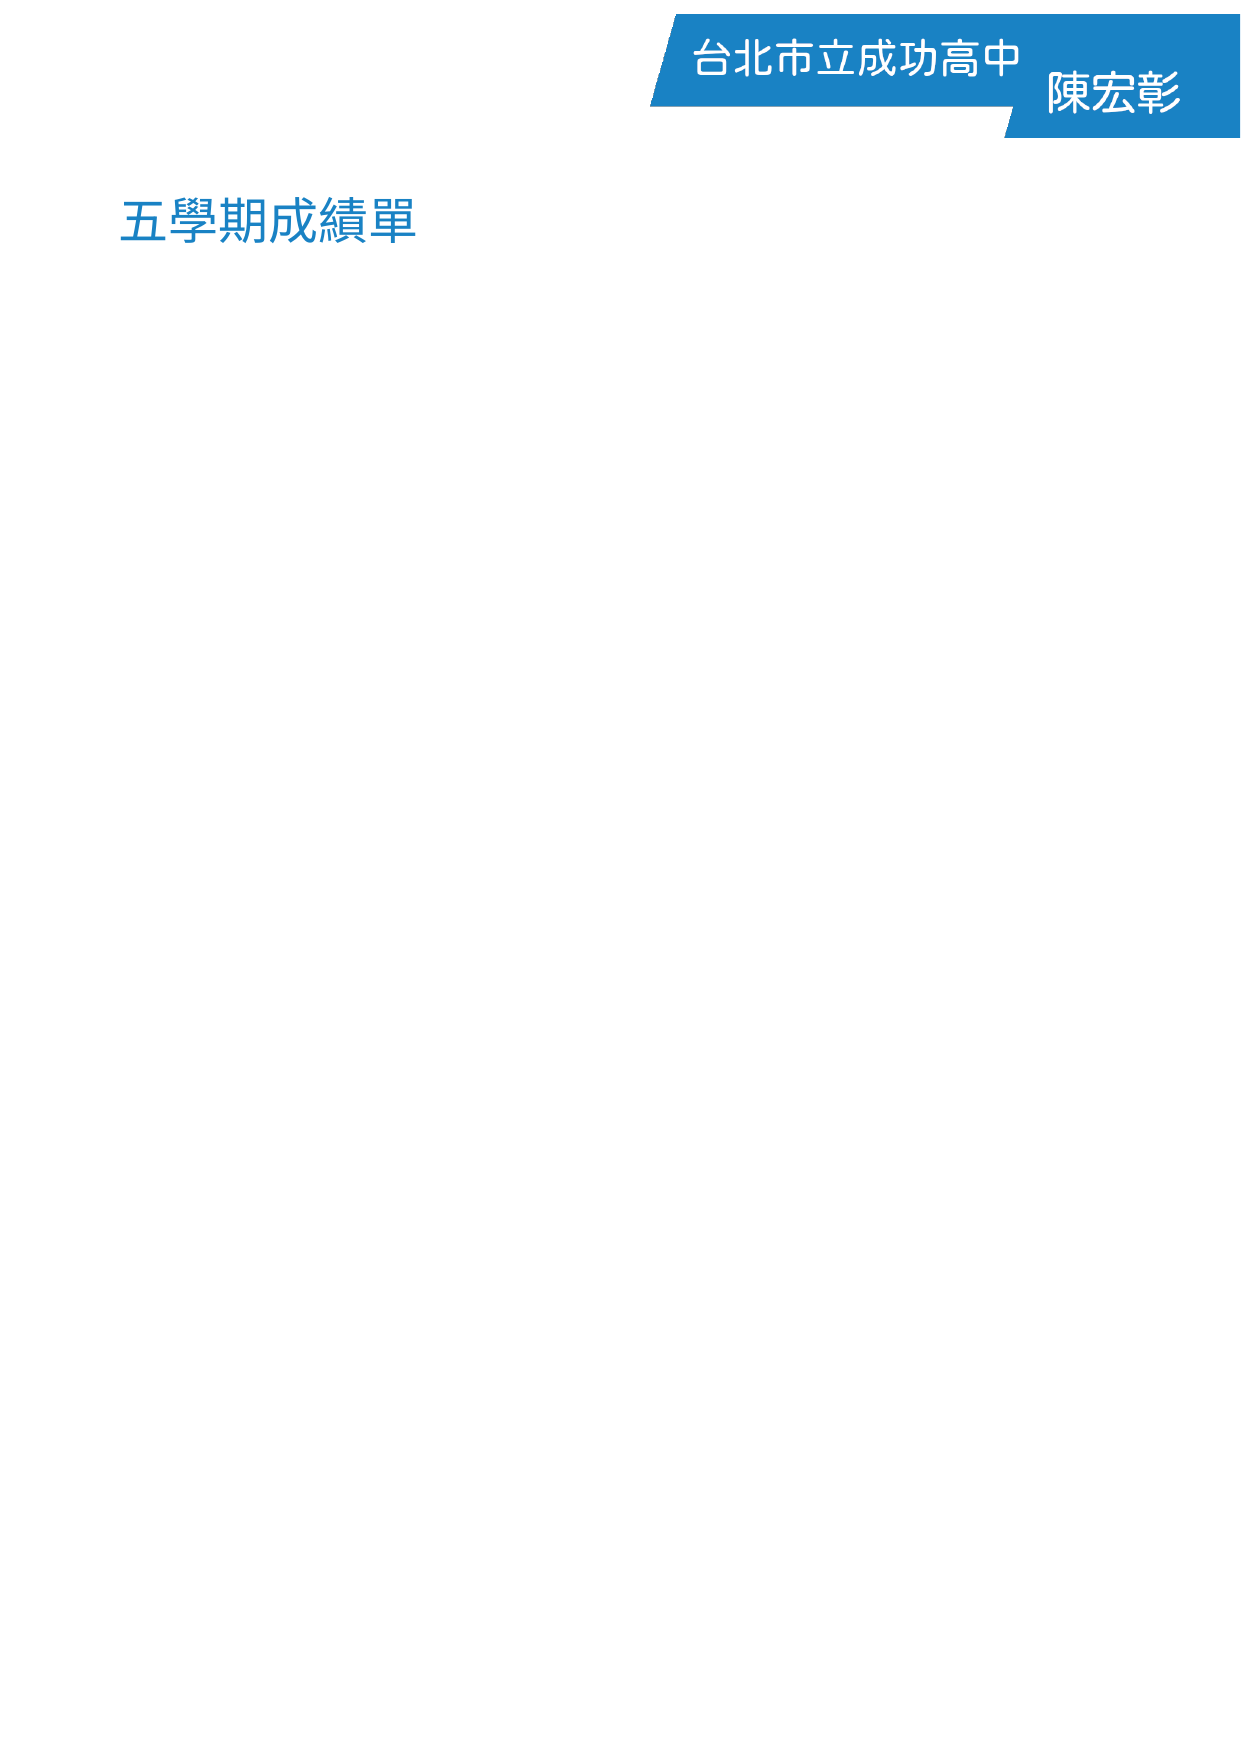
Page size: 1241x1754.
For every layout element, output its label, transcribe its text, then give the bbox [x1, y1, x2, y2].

picture [0, 0, 1241, 152]
subtitle 五學期成績單 [118, 182, 1122, 254]
